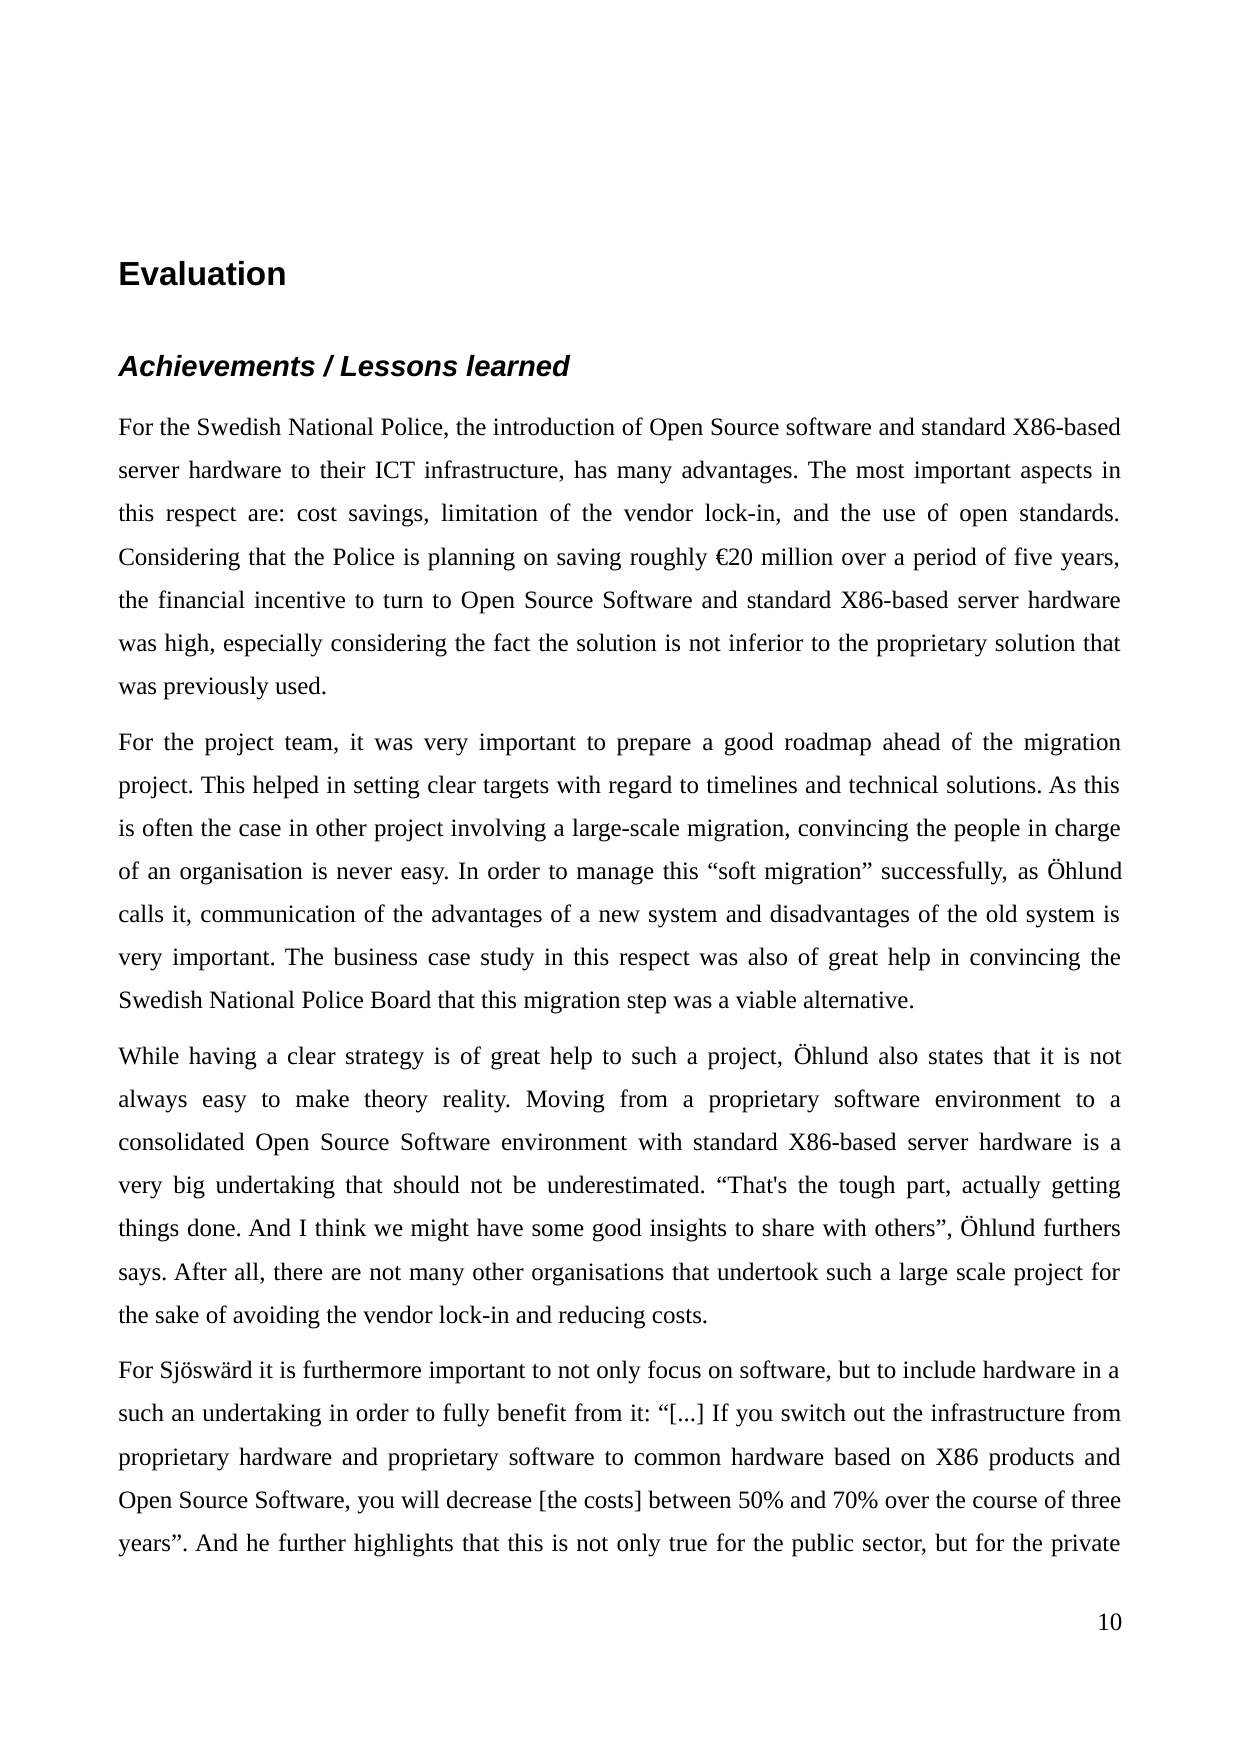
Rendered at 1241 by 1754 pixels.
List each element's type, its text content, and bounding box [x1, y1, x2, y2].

subtitle Achievements / Lessons learned [118, 349, 1122, 383]
text For the Swedish National Police, the introduction of Open Source software and standard X86-based server hardware to their ICT infrastructure, has many advantages. The most important aspects in this respect are: cost savings, limitation of the vendor lock-in, and the use of open standards. Considering that the Police is planning on saving roughly €20 million over a period of five years, the financial incentive to turn to Open Source Software and standard X86-based server hardware was high, especially considering the fact the solution is not inferior to the proprietary solution that was previously used. [118, 412, 1122, 700]
subtitle Evaluation [118, 254, 1122, 293]
text For Sjöswärd it is furthermore important to not only focus on software, but to include hardware in a such an undertaking in order to fully benefit from it: “[...] If you switch out the infrastructure from proprietary hardware and proprietary software to common hardware based on X86 products and Open Source Software, you will decrease [the costs] between 50% and 70% over the course of three years”. And he further highlights that this is not only true for the public sector, but for the private [118, 1355, 1122, 1557]
text For the project team, it was very important to prepare a good roadmap ahead of the migration project. This helped in setting clear targets with regard to timelines and technical solutions. As this is often the case in other project involving a large-scale migration, convincing the people in charge of an organisation is never easy. In order to manage this “soft migration” successfully, as Öhlund calls it, communication of the advantages of a new system and disadvantages of the old system is very important. The business case study in this respect was also of great help in convincing the Swedish National Police Board that this migration step was a viable alternative. [118, 727, 1122, 1014]
text While having a clear strategy is of great help to such a project, Öhlund also states that it is not always easy to make theory reality. Moving from a proprietary software environment to a consolidated Open Source Software environment with standard X86-based server hardware is a very big undertaking that should not be underestimated. “That's the tough part, actually getting things done. And I think we might have some good insights to share with others”, Öhlund furthers says. After all, there are not many other organisations that undertook such a large scale project for the sake of avoiding the vendor lock-in and reducing costs. [118, 1041, 1122, 1328]
